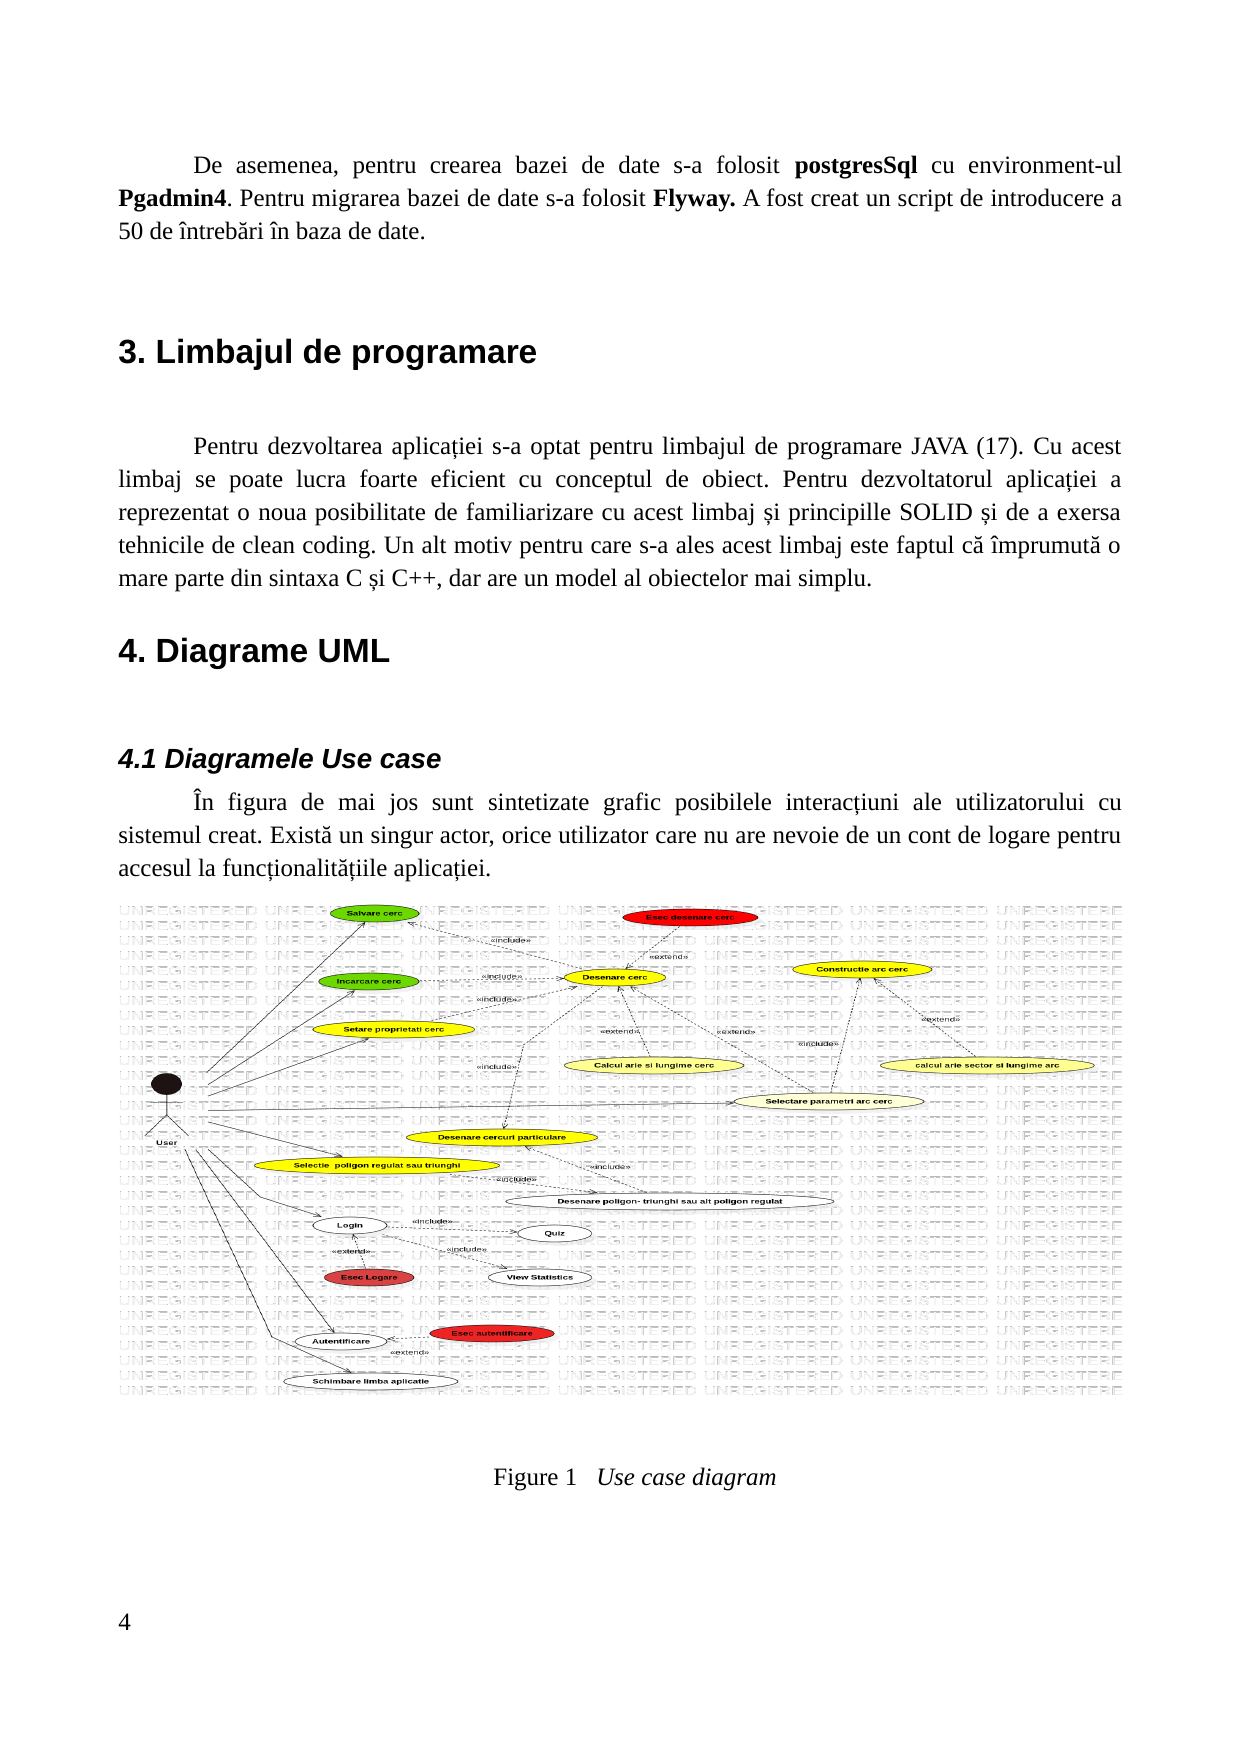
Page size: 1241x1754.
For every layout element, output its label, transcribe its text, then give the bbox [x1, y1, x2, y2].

subtitle 4.1 Diagramele Use case [118, 742, 1122, 774]
subtitle 4. Diagrame UML [118, 631, 1122, 670]
text De asemenea, pentru crearea bazei de date s-a folosit postgresSql cu environment-ul Pgadmin4. Pentru migrarea bazei de date s-a folosit Flyway. A fost creat un script de introducere a 50 de întrebări în baza de date. [118, 150, 1122, 245]
text Figure 1 Use case diagram [118, 1462, 1122, 1490]
text Pentru dezvoltarea aplicației s-a optat pentru limbajul de programare JAVA (17). Cu acest limbaj se poate lucra foarte eficient cu conceptul de obiect. Pentru dezvoltatorul aplicației a reprezentat o noua posibilitate de familiarizare cu acest limbaj și principille SOLID și de a exersa tehnicile de clean coding. Un alt motiv pentru care s-a ales acest limbaj este faptul că împrumută o mare parte din sintaxa C și C++, dar are un model al obiectelor mai simplu. [118, 431, 1122, 592]
text În figura de mai jos sunt sintetizate grafic posibilele interacțiuni ale utilizatorului cu sistemul creat. Există un singur actor, orice utilizator care nu are nevoie de un cont de logare pentru accesul la funcționalitățiile aplicației. [118, 787, 1122, 882]
subtitle 3. Limbajul de programare [118, 332, 1122, 371]
picture [118, 900, 1123, 1410]
